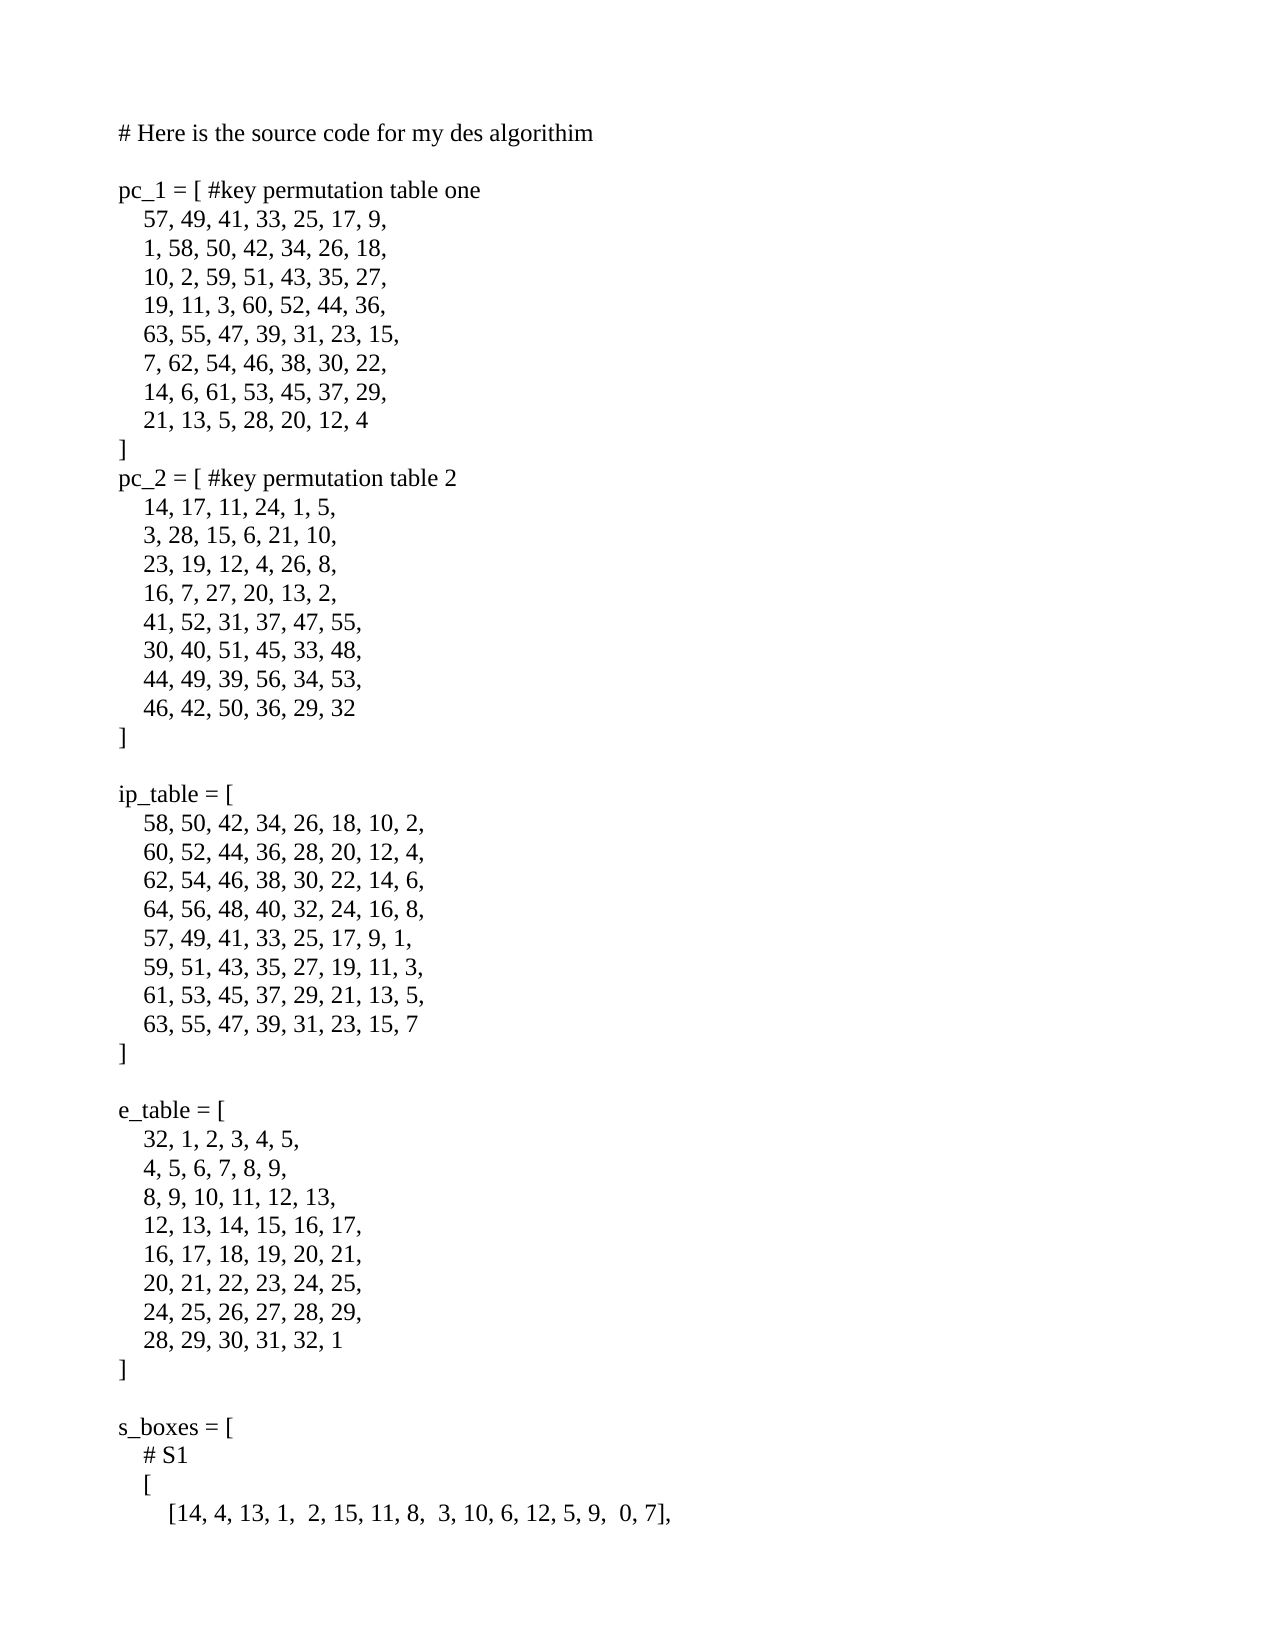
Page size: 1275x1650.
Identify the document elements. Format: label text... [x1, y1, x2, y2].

text 23, 19, 12, 4, 26, 8, [118, 549, 1157, 578]
text 30, 40, 51, 45, 33, 48, [118, 636, 1157, 664]
text 41, 52, 31, 37, 47, 55, [118, 607, 1157, 636]
text 63, 55, 47, 39, 31, 23, 15, [118, 319, 1157, 348]
text 3, 28, 15, 6, 21, 10, [118, 521, 1157, 549]
text ] [118, 1038, 1157, 1067]
text ] [118, 1354, 1157, 1383]
text [14, 4, 13, 1, 2, 15, 11, 8, 3, 10, 6, 12, 5, 9, 0, 7], [118, 1498, 1157, 1527]
text 64, 56, 48, 40, 32, 24, 16, 8, [118, 894, 1157, 923]
text 57, 49, 41, 33, 25, 17, 9, 1, [118, 923, 1157, 952]
text 4, 5, 6, 7, 8, 9, [118, 1153, 1157, 1182]
text 10, 2, 59, 51, 43, 35, 27, [118, 262, 1157, 291]
text 14, 17, 11, 24, 1, 5, [118, 492, 1157, 521]
text 63, 55, 47, 39, 31, 23, 15, 7 [118, 1009, 1157, 1038]
text pc_2 = [ #key permutation table 2 [118, 463, 1157, 492]
text s_boxes = [ [118, 1412, 1157, 1441]
text ] [118, 434, 1157, 463]
text e_table = [ [118, 1096, 1157, 1124]
text [ [118, 1469, 1157, 1498]
text 62, 54, 46, 38, 30, 22, 14, 6, [118, 866, 1157, 894]
text 16, 7, 27, 20, 13, 2, [118, 578, 1157, 607]
text 7, 62, 54, 46, 38, 30, 22, [118, 348, 1157, 377]
text 12, 13, 14, 15, 16, 17, [118, 1211, 1157, 1239]
text 44, 49, 39, 56, 34, 53, [118, 664, 1157, 693]
text 20, 21, 22, 23, 24, 25, [118, 1268, 1157, 1297]
text # Here is the source code for my des algorithim [118, 118, 1157, 147]
text 28, 29, 30, 31, 32, 1 [118, 1326, 1157, 1354]
text ip_table = [ [118, 779, 1157, 808]
text 21, 13, 5, 28, 20, 12, 4 [118, 406, 1157, 434]
text 59, 51, 43, 35, 27, 19, 11, 3, [118, 952, 1157, 981]
text 58, 50, 42, 34, 26, 18, 10, 2, [118, 808, 1157, 837]
text 61, 53, 45, 37, 29, 21, 13, 5, [118, 981, 1157, 1009]
text 8, 9, 10, 11, 12, 13, [118, 1182, 1157, 1211]
text 32, 1, 2, 3, 4, 5, [118, 1124, 1157, 1153]
text 1, 58, 50, 42, 34, 26, 18, [118, 233, 1157, 262]
text 24, 25, 26, 27, 28, 29, [118, 1297, 1157, 1326]
text # S1 [118, 1441, 1157, 1469]
text 60, 52, 44, 36, 28, 20, 12, 4, [118, 837, 1157, 866]
text pc_1 = [ #key permutation table one [118, 176, 1157, 204]
text 46, 42, 50, 36, 29, 32 [118, 693, 1157, 722]
text 57, 49, 41, 33, 25, 17, 9, [118, 204, 1157, 233]
text 19, 11, 3, 60, 52, 44, 36, [118, 291, 1157, 319]
text 16, 17, 18, 19, 20, 21, [118, 1239, 1157, 1268]
text 14, 6, 61, 53, 45, 37, 29, [118, 377, 1157, 406]
text ] [118, 722, 1157, 751]
